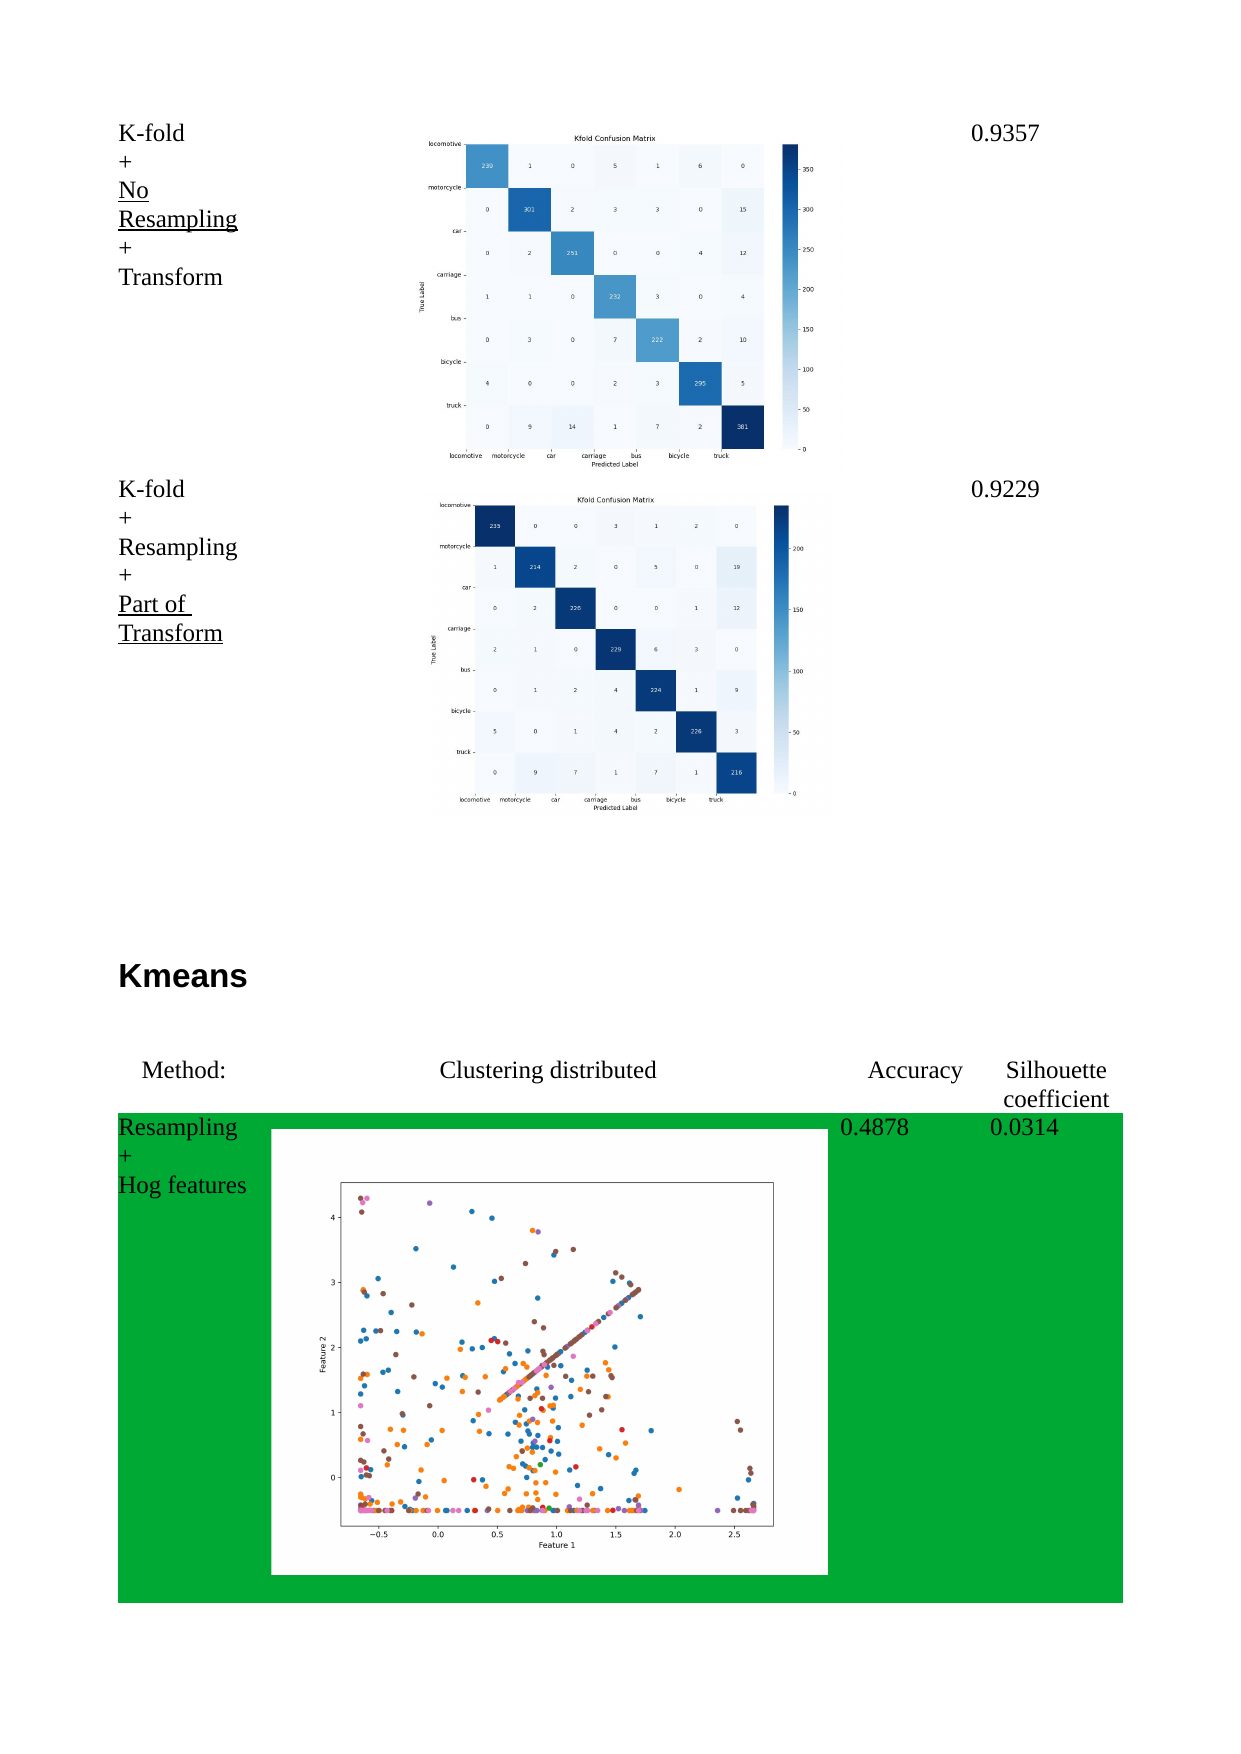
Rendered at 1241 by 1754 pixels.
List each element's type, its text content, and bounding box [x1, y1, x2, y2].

table_header Accuracy [840, 1055, 990, 1112]
table_cell K-fold + No Resampling + Transform [118, 118, 287, 474]
table_cell [287, 474, 971, 840]
table_cell 0.9229 [971, 474, 1123, 840]
subtitle Kmeans [118, 956, 1122, 995]
table_header Silhouette coefficient [990, 1055, 1123, 1112]
table_header Method: [118, 1055, 256, 1112]
table_cell [256, 1113, 840, 1603]
table_cell K-fold + Resampling + Part of Transform [118, 474, 287, 840]
table_cell 0.9357 [971, 118, 1123, 474]
table_header Clustering distributed [256, 1055, 840, 1112]
table_cell Resampling + Hog features [118, 1113, 256, 1603]
table_cell 0.0314 [990, 1113, 1123, 1603]
table_cell 0.4878 [840, 1113, 990, 1603]
table_cell [287, 118, 971, 474]
picture [425, 491, 833, 817]
picture [413, 129, 845, 474]
picture [271, 1129, 828, 1575]
